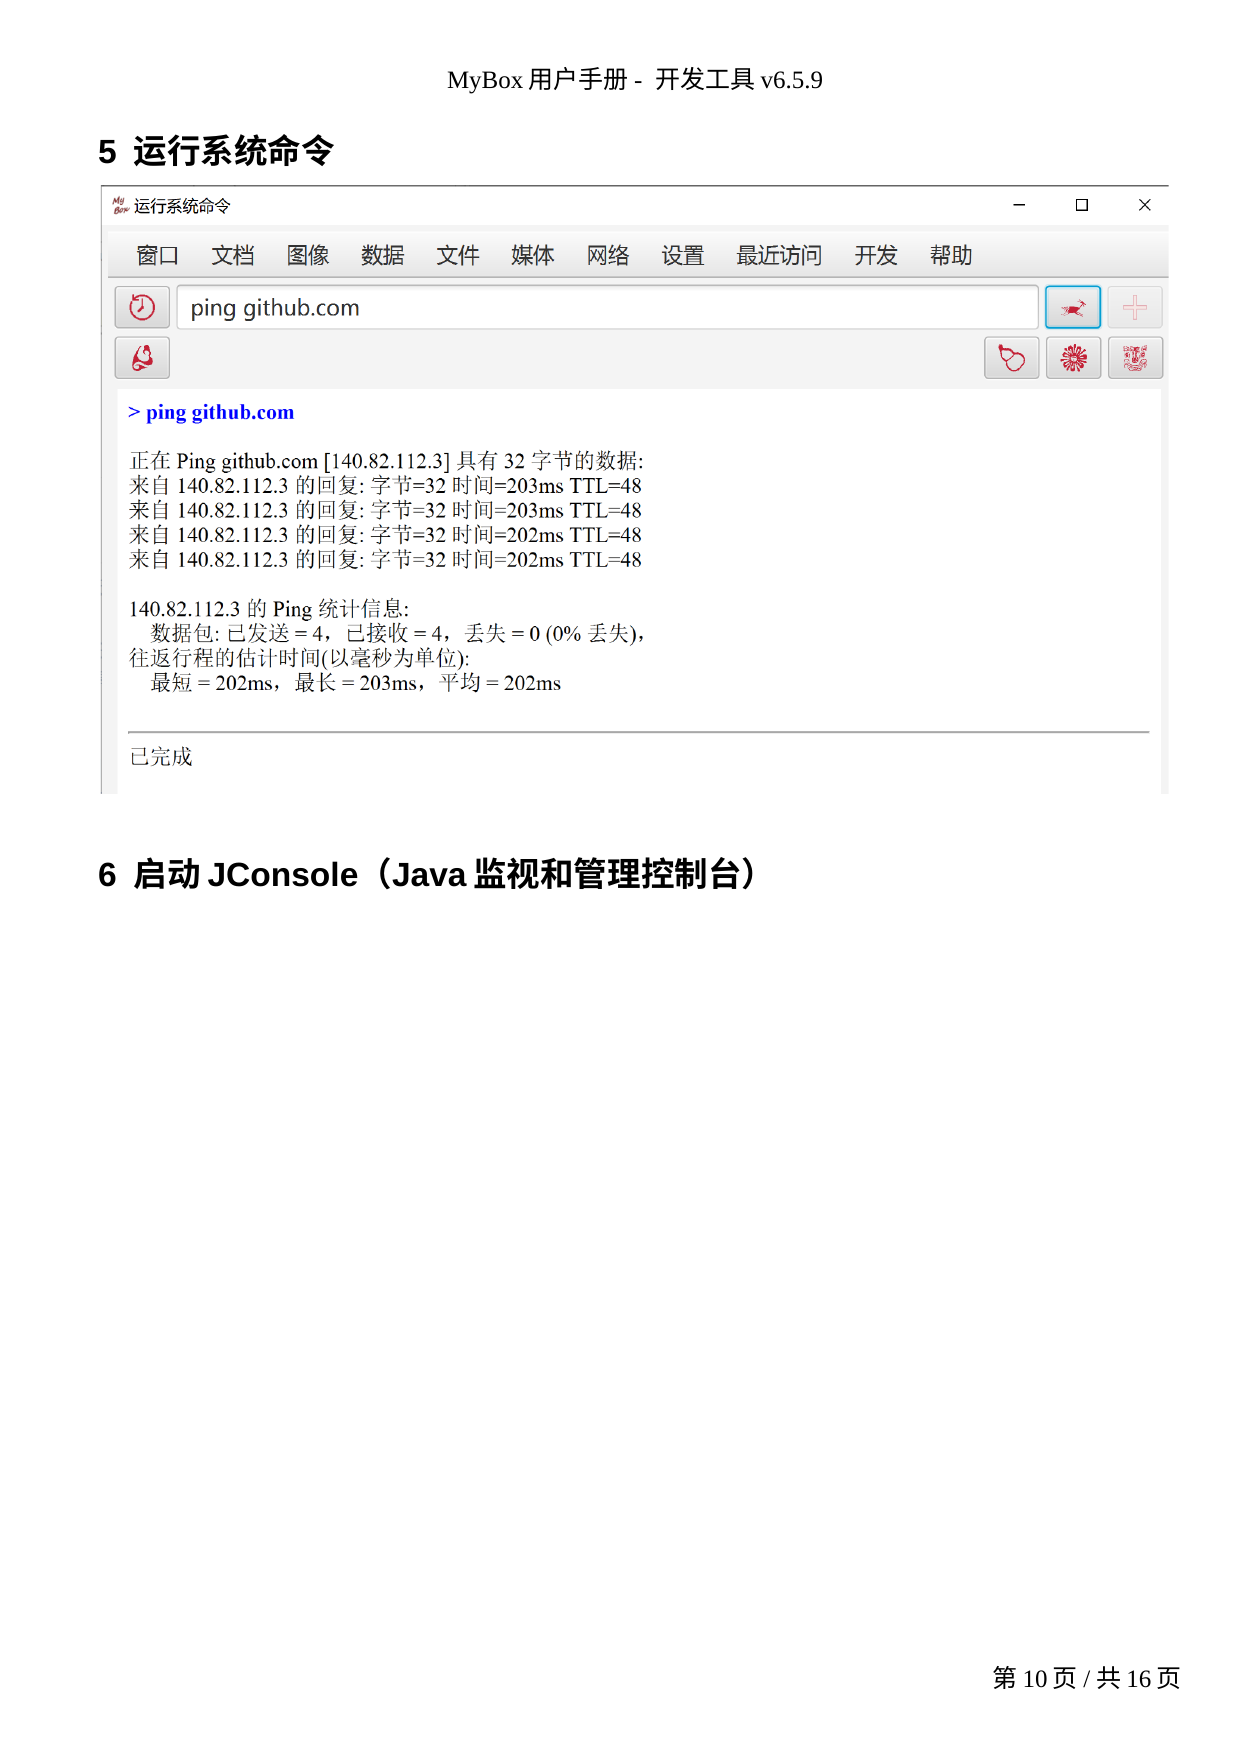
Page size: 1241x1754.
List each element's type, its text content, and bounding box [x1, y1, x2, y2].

subtitle 运行系统命令 [88, 125, 1181, 173]
subtitle 启动JConsole（Java监视和管理控制台） [88, 847, 1181, 896]
picture [100, 185, 1169, 794]
